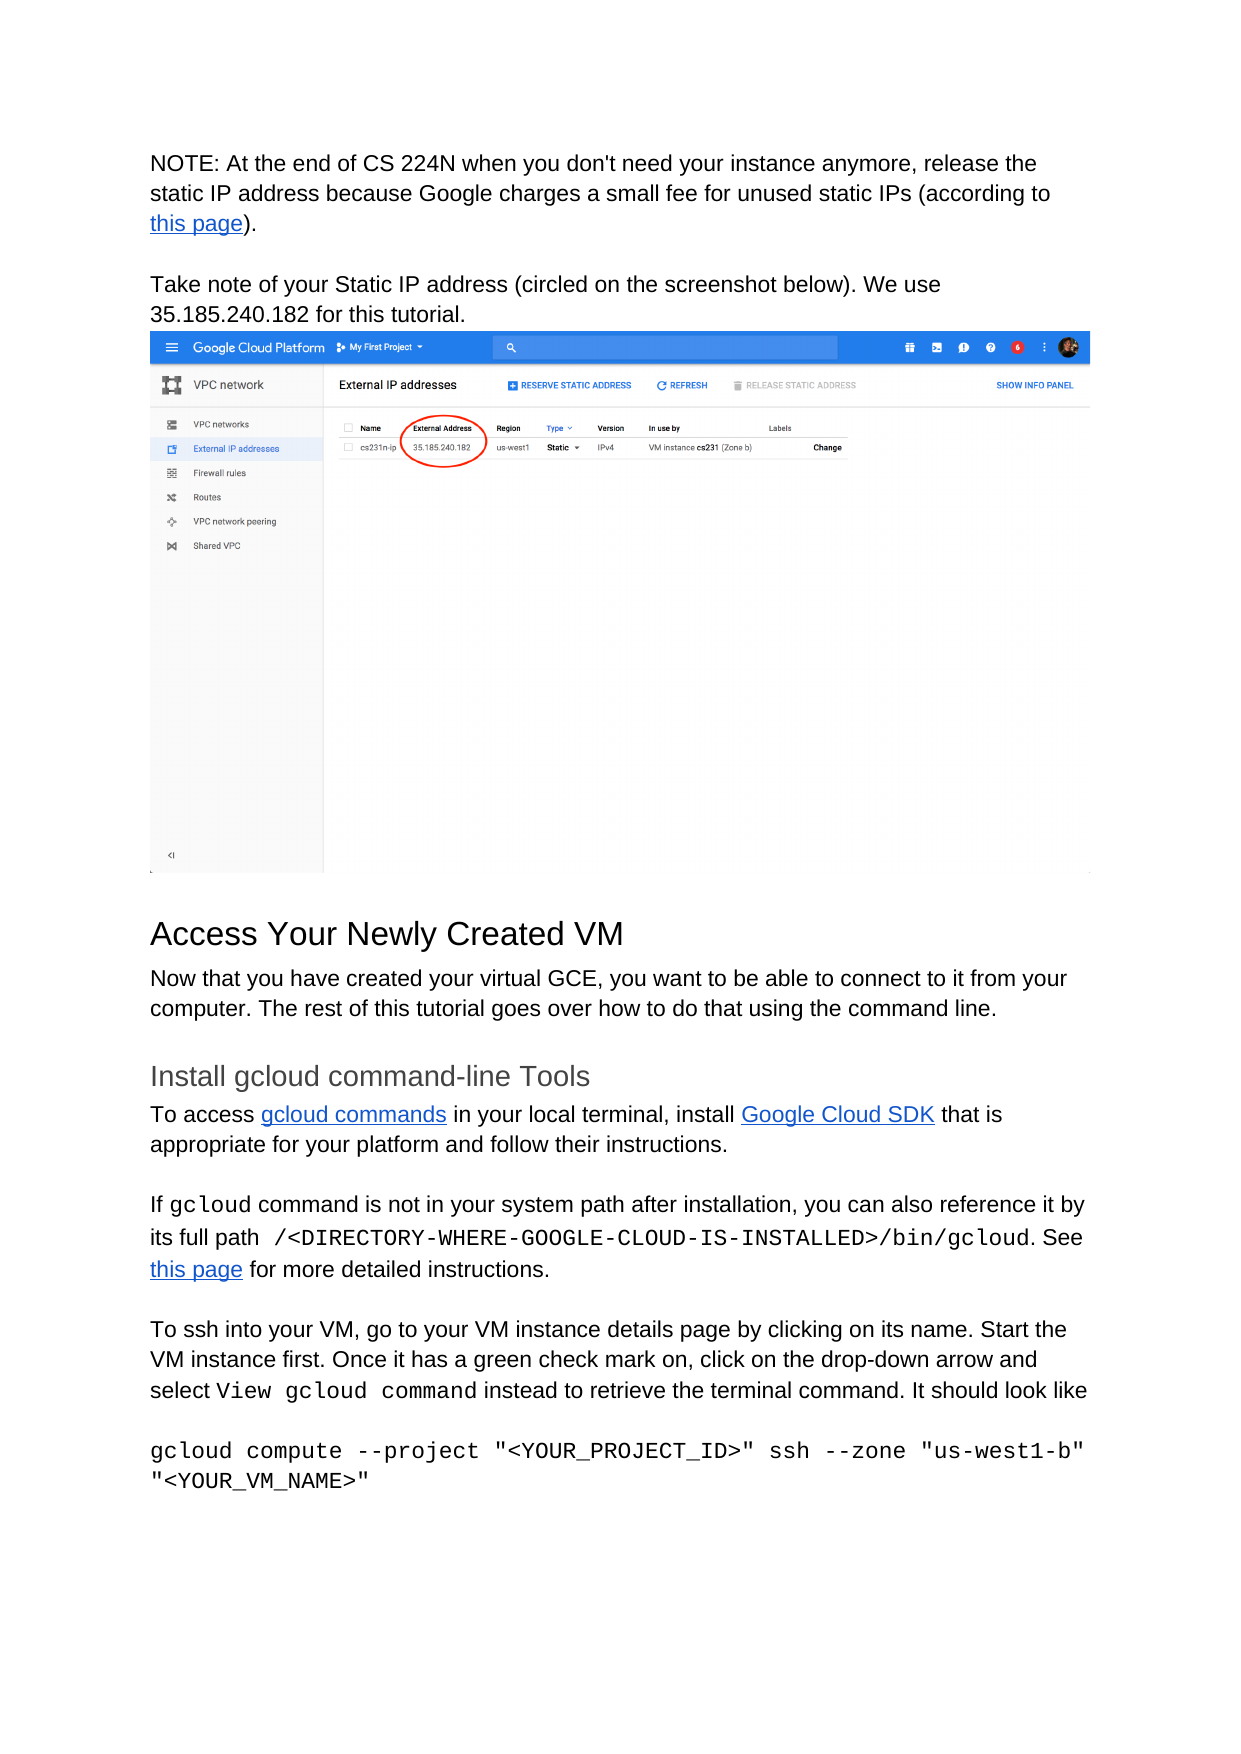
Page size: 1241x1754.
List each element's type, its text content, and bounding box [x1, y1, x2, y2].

text To ssh into your VM, go to your VM instance details page by clicking on its name. Start the VM instance first. Once it has a green check mark on, click on the drop-down arrow and select View gcloud command instead to retrieve the terminal command. It should look like [150, 1316, 1090, 1405]
text If gcloud command is not in your system path after installation, you can also reference it by its full path /<DIRECTORY-WHERE-GOOGLE-CLOUD-IS-INSTALLED>/bin/gcloud. See this page for more detailed instructions. [150, 1191, 1090, 1282]
text Now that you have created your virtual GCE, you want to be able to connect to it from your computer. The rest of this tutorial goes over how to do that using the command line. [150, 965, 1090, 1022]
text Take note of your Static IP address (circled on the screenshot below). We use 35.185.240.182 for this tutorial. [150, 271, 1090, 331]
subtitle Access Your Newly Created VM [150, 914, 1090, 953]
text gcloud compute --project "<YOUR_PROJECT_ID>" ssh --zone "us-west1-b" "<YOUR_VM_NAME>" [150, 1439, 1090, 1495]
picture [150, 331, 1091, 873]
subtitle Install gcloud command-line Tools [150, 1059, 1090, 1092]
text NOTE: At the end of CS 224N when you don't need your instance anymore, release the static IP address because Google charges a small fee for unused static IPs (according to this page). [150, 150, 1090, 237]
text To access gcloud commands in your local terminal, install Google Cloud SDK that is appropriate for your platform and follow their instructions. [150, 1101, 1090, 1157]
